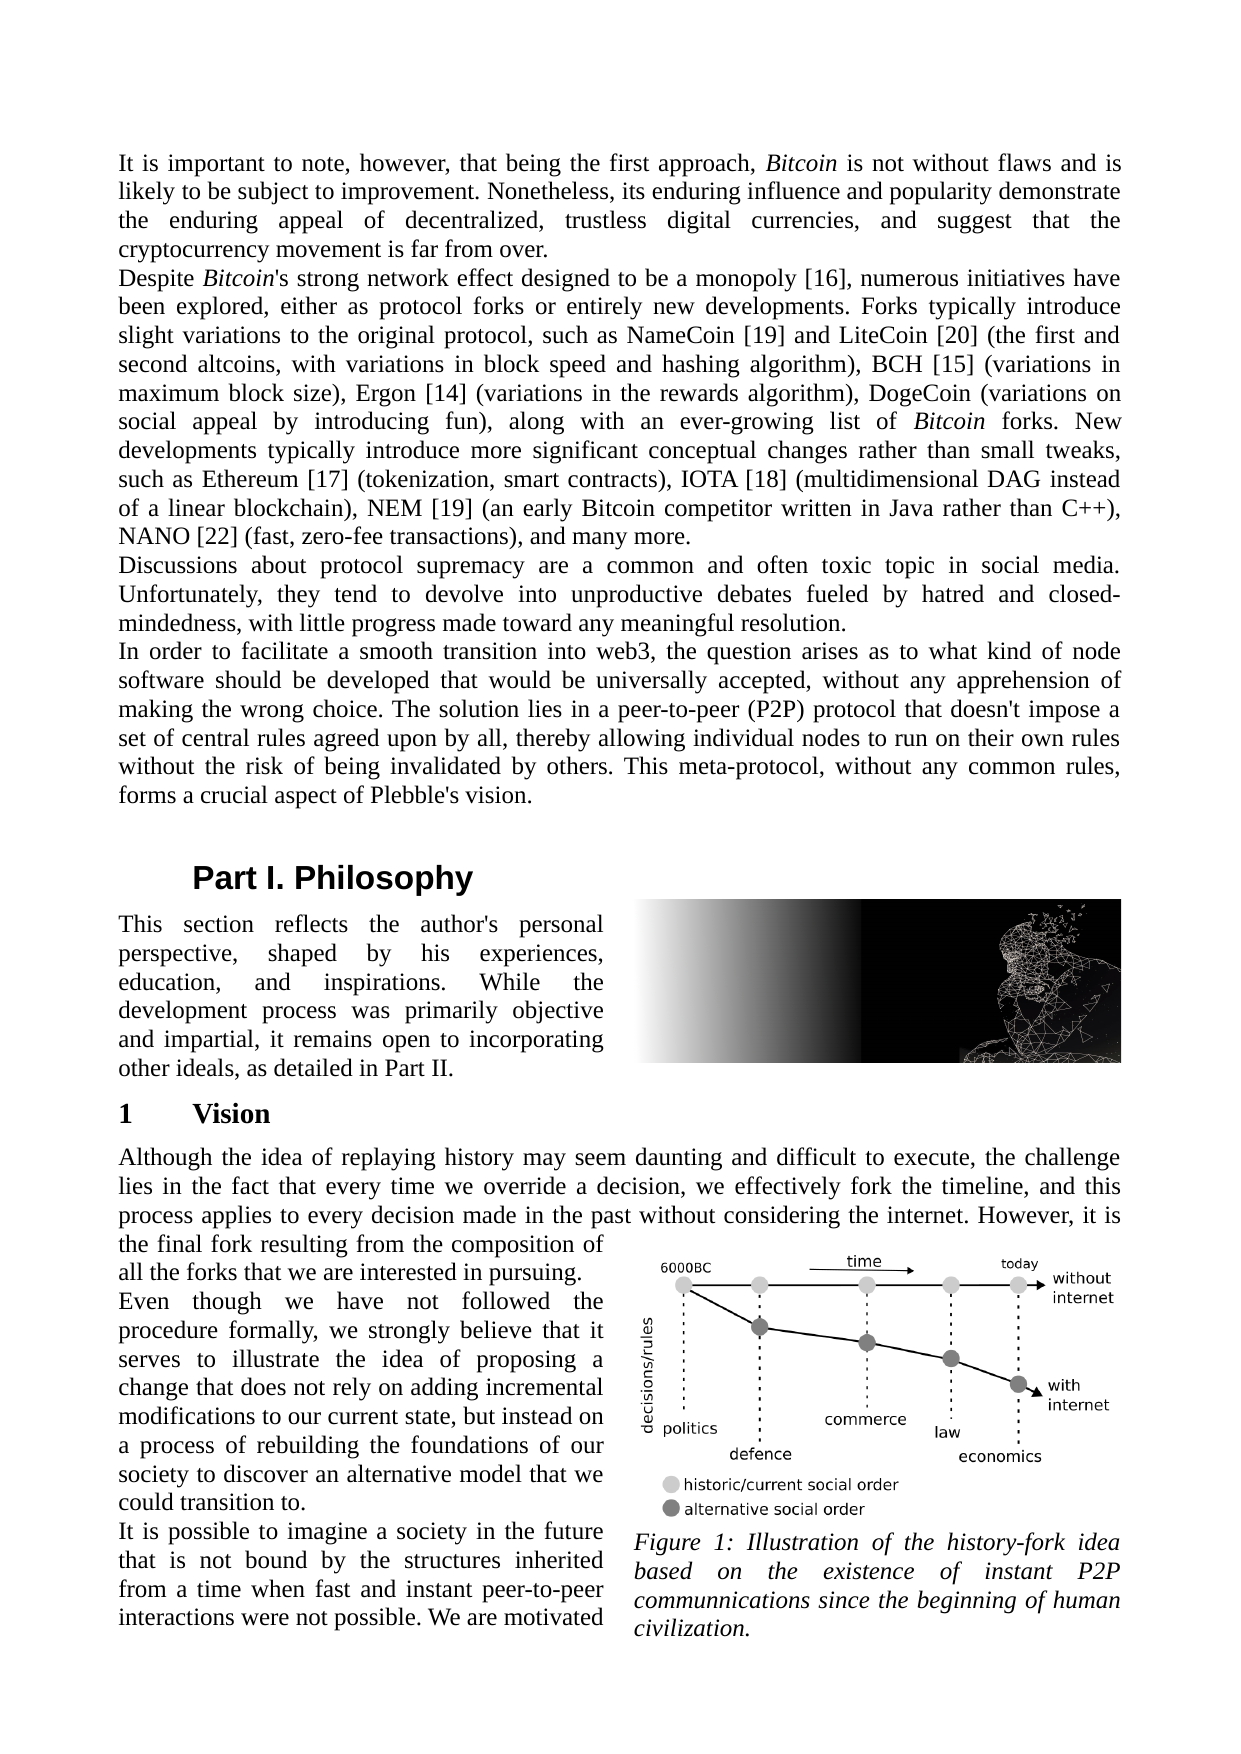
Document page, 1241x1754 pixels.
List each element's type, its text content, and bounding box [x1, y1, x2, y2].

subtitle Part I. Philosophy [118, 858, 1122, 897]
text It is possible to imagine a society in the future that is not bound by the structures inherited from a time when fast and instant peer-to-peer interactions were not possible. We are motivated [118, 1516, 634, 1631]
text In order to facilitate a smooth transition into web3, the question arises as to what kind of node software should be developed that would be universally accepted, without any apprehension of making the wrong choice. The solution lies in a peer-to-peer (P2P) protocol that doesn't impose a set of central rules agreed upon by all, thereby allowing individual nodes to run on their own rules without the risk of being invalidated by others. This meta-protocol, without any common rules, forms a crucial aspect of Plebble's vision. [118, 636, 1122, 809]
subtitle Vision [118, 1096, 1122, 1130]
text Despite Bitcoin's strong network effect designed to be a monopoly [16], numerous initiatives have been explored, either as protocol forks or entirely new developments. Forks typically introduce slight variations to the original protocol, such as NameCoin [19] and LiteCoin [20] (the first and second altcoins, with variations in block speed and hashing algorithm), BCH [15] (variations in maximum block size), Ergon [14] (variations in the rewards algorithm), DogeCoin (variations on social appeal by introducing fun), along with an ever-growing list of Bitcoin forks. New developments typically introduce more significant conceptual changes rather than small tweaks, such as Ethereum [17] (tokenization, smart contracts), IOTA [18] (multidimensional DAG instead of a linear blockchain), NEM [19] (an early Bitcoin competitor written in Java rather than C++), NANO [22] (fast, zero-fee transactions), and many more. [118, 263, 1122, 550]
text Even though we have not followed the procedure formally, we strongly believe that it serves to illustrate the idea of proposing a change that does not rely on adding incremental modifications to our current state, but instead on a process of rebuilding the foundations of our society to discover an alternative model that we could transition to. [118, 1286, 633, 1516]
text Discussions about protocol supremacy are a common and often toxic topic in social media. Unfortunately, they tend to devolve into unproductive debates fueled by hatred and closed-mindedness, with little progress made toward any meaningful resolution. [118, 550, 1122, 636]
picture [633, 1245, 1121, 1528]
text This section reflects the author's personal perspective, shaped by his experiences, education, and inspirations. While the development process was primarily objective and impartial, it remains open to incorporating other ideals, as detailed in Part II. [118, 909, 1122, 1082]
text Figure 1: Illustration of the history-fork idea based on the existence of instant P2P communnications since the beginning of human civilization. [634, 1528, 1121, 1642]
text Although the idea of replaying history may seem daunting and difficult to execute, the challenge lies in the fact that every time we override a decision, we effectively fork the timeline, and this process applies to every decision made in the past without considering the internet. However, it is the final fork resulting from the composition of all the forks that we are interested in pursuing. [118, 1142, 1122, 1286]
text It is important to note, however, that being the first approach, Bitcoin is not without flaws and is likely to be subject to improvement. Nonetheless, its enduring influence and popularity demonstrate the enduring appeal of decentralized, trustless digital currencies, and suggest that the cryptocurrency movement is far from over. [118, 148, 1122, 263]
picture [633, 899, 1122, 1063]
